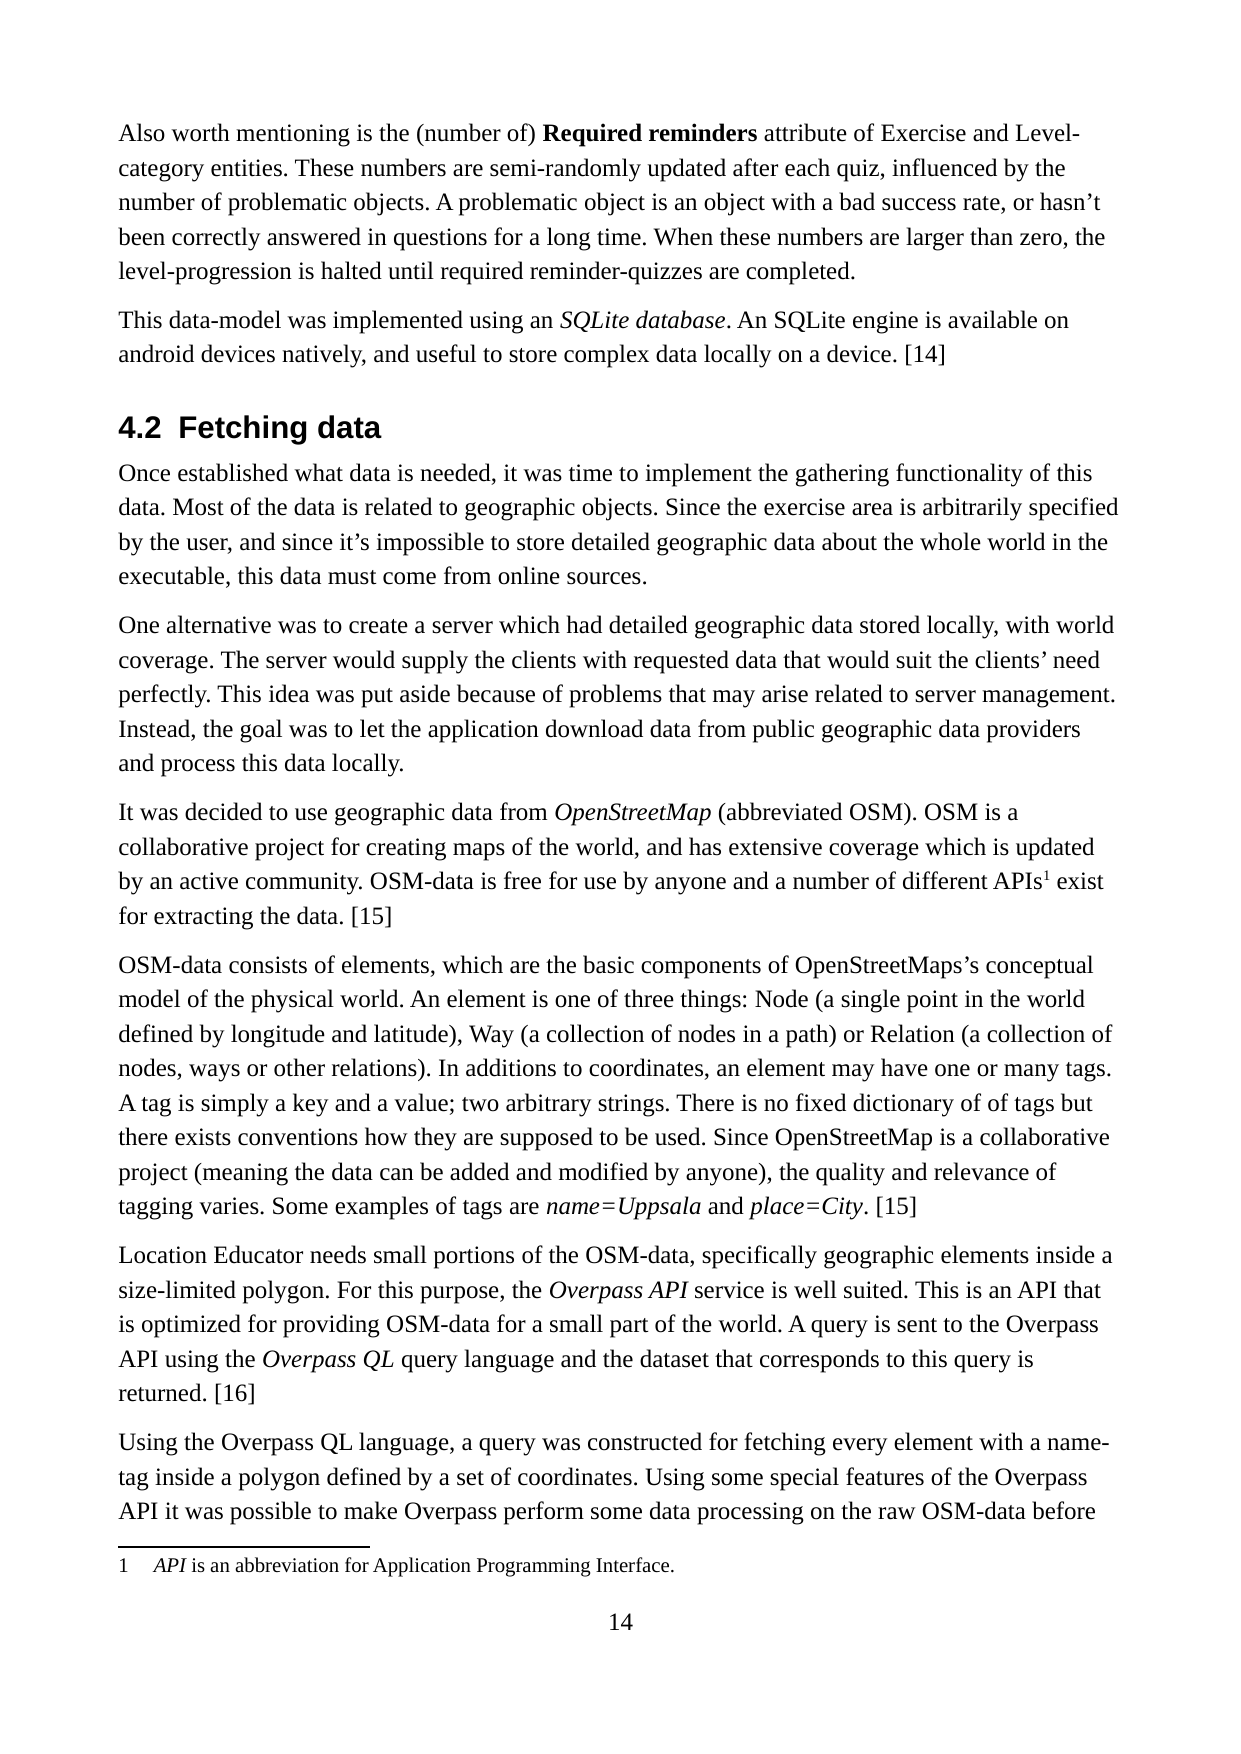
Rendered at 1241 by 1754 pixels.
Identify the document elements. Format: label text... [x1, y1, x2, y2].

text Location Educator needs small portions of the OSM-data, specifically geographic elements inside a size-limited polygon. For this purpose, the Overpass API service is well suited. This is an API that is optimized for providing OSM-data for a small part of the world. A query is sent to the Overpass API using the Overpass QL query language and the dataset that corresponds to this query is returned. [16] [118, 1240, 1122, 1407]
text One alternative was to create a server which had detailed geographic data stored locally, with world coverage. The server would supply the clients with requested data that would suit the clients’ need perfectly. This idea was put aside because of problems that may arise related to server management. Instead, the goal was to let the application download data from public geographic data providers and process this data locally. [118, 610, 1122, 777]
text Using the Overpass QL language, a query was constructed for fetching every element with a name-tag inside a polygon defined by a set of coordinates. Using some special features of the Overpass API it was possible to make Overpass perform some data processing on the raw OSM-data before [118, 1427, 1122, 1525]
text Once established what data is needed, it was time to implement the gathering functionality of this data. Most of the data is related to geographic objects. Since the exercise area is arbitrarily specified by the user, and since it’s impossible to store detailed geographic data about the whole world in the executable, this data must come from online sources. [118, 458, 1122, 590]
text Also worth mentioning is the (number of) Required reminders attribute of Exercise and Level-category entities. These numbers are semi-randomly updated after each quiz, influenced by the number of problematic objects. A problematic object is an object with a bad success rate, or hasn’t been correctly answered in questions for a long time. When these numbers are larger than zero, the level-progression is halted until required reminder-quizzes are completed. [118, 118, 1122, 285]
text This data-model was implemented using an SQLite database. An SQLite engine is available on android devices natively, and useful to store complex data locally on a device. [14] [118, 305, 1122, 368]
subtitle Fetching data [118, 409, 1122, 445]
text OSM-data consists of elements, which are the basic components of OpenStreetMaps’s conceptual model of the physical world. An element is one of three things: Node (a single point in the world defined by longitude and latitude), Way (a collection of nodes in a path) or Relation (a collection of nodes, ways or other relations). In additions to coordinates, an element may have one or many tags. A tag is simply a key and a value; two arbitrary strings. There is no fixed dictionary of of tags but there exists conventions how they are supposed to be used. Since OpenStreetMap is a collaborative project (meaning the data can be added and modified by anyone), the quality and relevance of tagging varies. Some examples of tags are name=Uppsala and place=City. [15] [118, 950, 1122, 1220]
text API is an abbreviation for Application Programming Interface. [118, 1553, 1122, 1577]
text It was decided to use geographic data from OpenStreetMap (abbreviated OSM). OSM is a collaborative project for creating maps of the world, and has extensive coverage which is updated by an active community. OSM-data is free for use by anyone and a number of different APIs exist for extracting the data. [15] [118, 797, 1122, 929]
